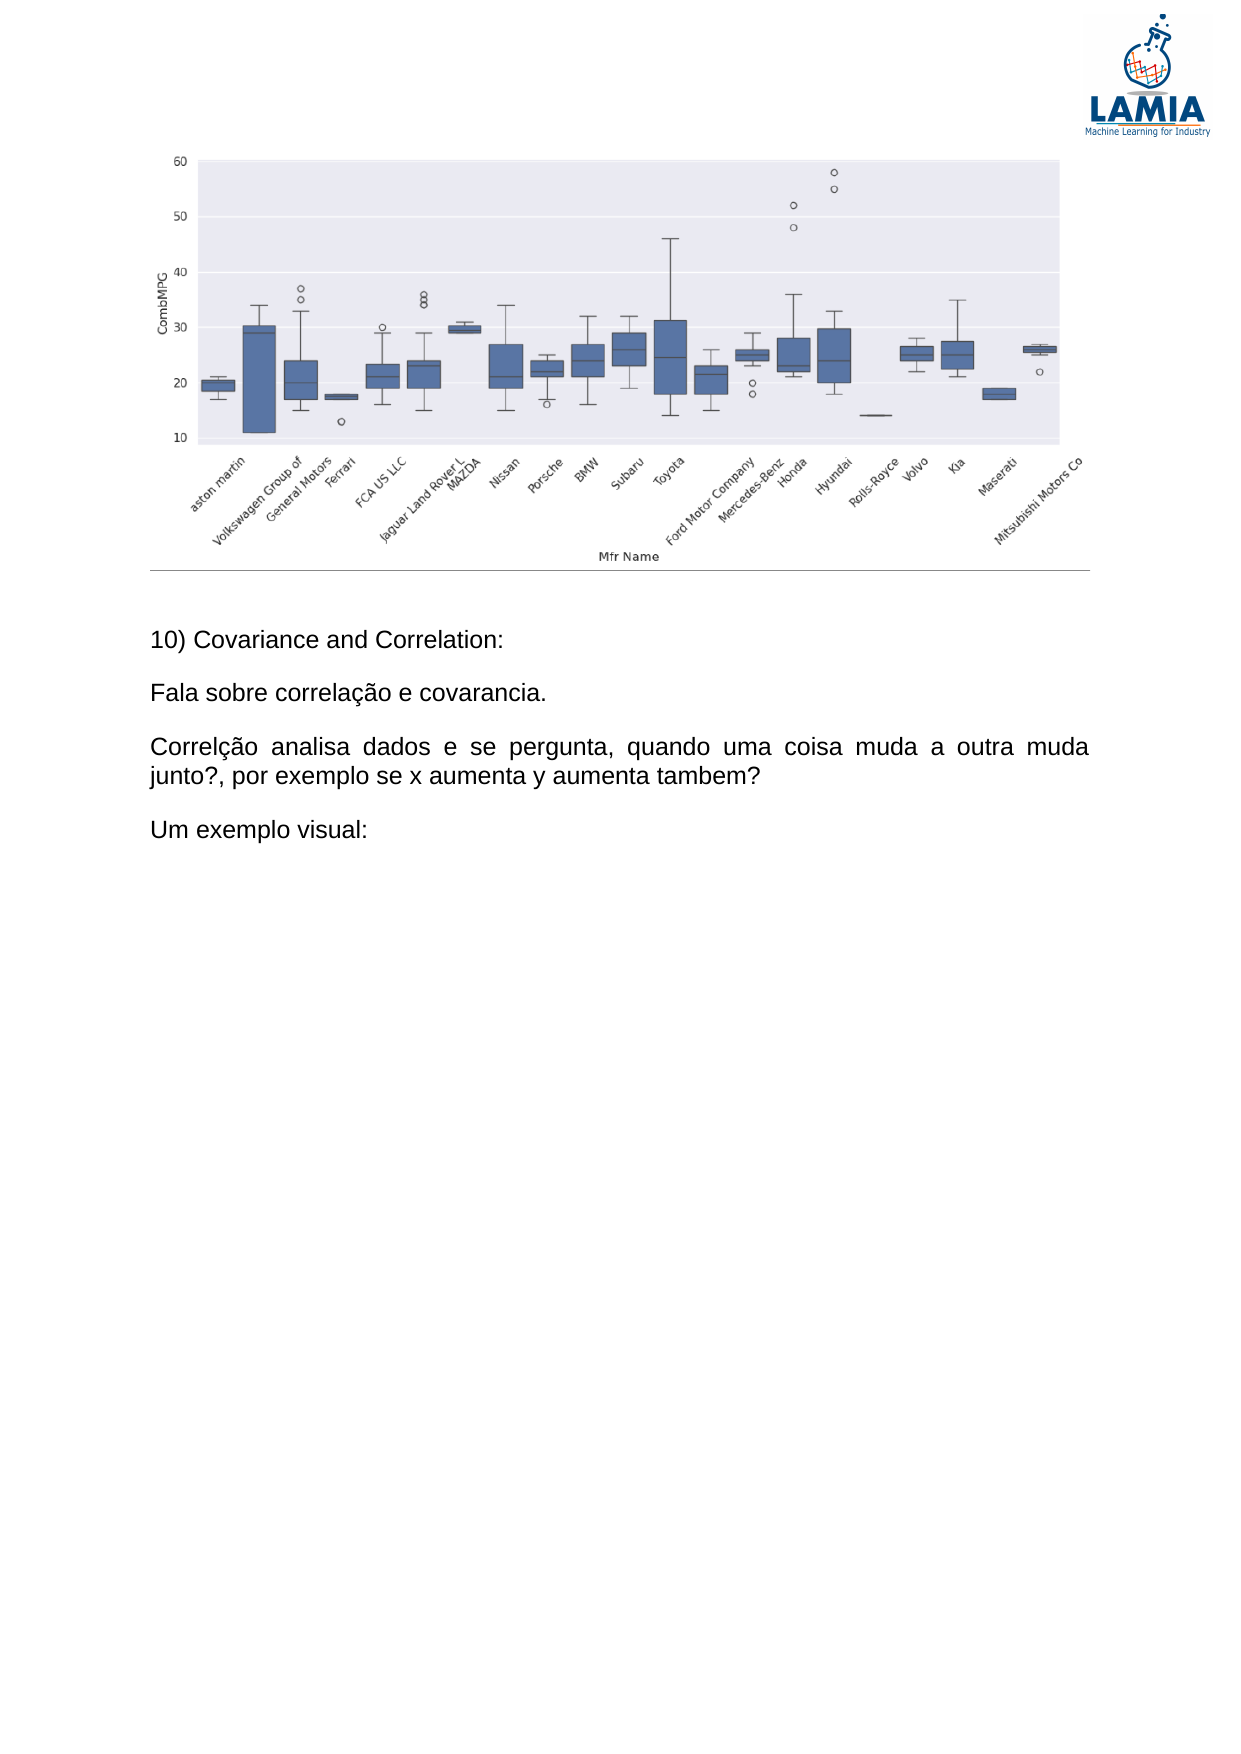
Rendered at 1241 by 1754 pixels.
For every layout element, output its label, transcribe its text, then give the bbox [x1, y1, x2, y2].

text 10) Covariance and Correlation: [150, 625, 1090, 653]
text Um exemplo visual: [150, 815, 1090, 843]
text Fala sobre correlação e covarancia. [150, 678, 1090, 707]
picture [1082, 14, 1214, 140]
text Correlção analisa dados e se pergunta, quando uma coisa muda a outra muda junto?, por exemplo se x aumenta y aumenta tambem? [150, 732, 1090, 790]
picture [150, 150, 1091, 571]
